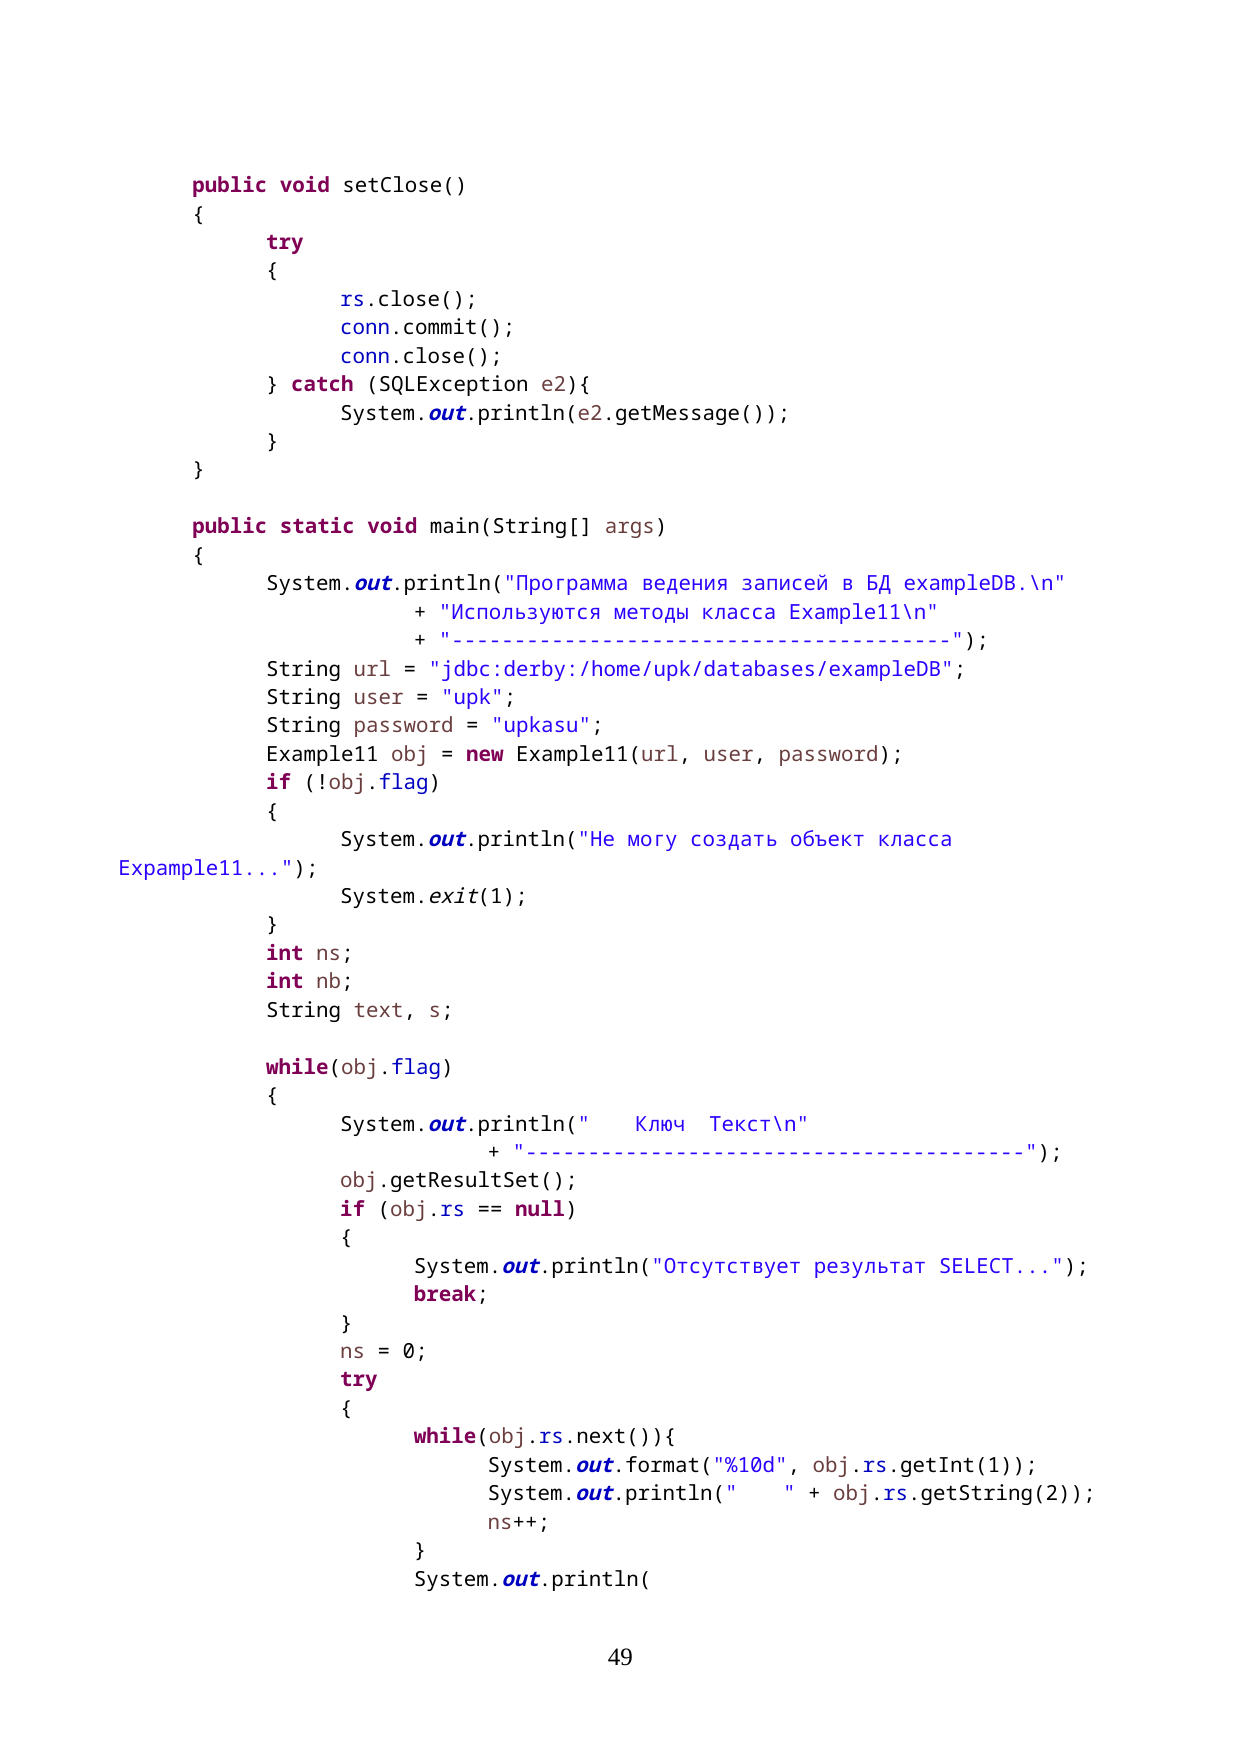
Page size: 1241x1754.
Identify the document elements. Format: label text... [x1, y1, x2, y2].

text try [118, 227, 1122, 256]
text } [118, 909, 1122, 938]
text int ns; [118, 938, 1122, 966]
text String password = "upkasu"; [118, 711, 1122, 739]
text System.exit(1); [118, 881, 1122, 909]
text break; [118, 1279, 1122, 1308]
text { [118, 540, 1122, 568]
text if (!obj.flag) [118, 767, 1122, 796]
text System.out.println(" Ключ Текст\n" [118, 1109, 1122, 1137]
text public static void main(String[] args) [118, 511, 1122, 540]
text while(obj.flag) [118, 1052, 1122, 1080]
text { [118, 1080, 1122, 1109]
text { [118, 199, 1122, 227]
text System.out.println("Не могу создать объект класса Expample11..."); [118, 824, 1122, 881]
text obj.getResultSet(); [118, 1166, 1122, 1194]
text ns++; [118, 1507, 1122, 1535]
text + "----------------------------------------"); [118, 625, 1122, 654]
text } [118, 454, 1122, 483]
text System.out.println( [118, 1564, 1122, 1592]
text + "----------------------------------------"); [118, 1137, 1122, 1166]
text while(obj.rs.next()){ [118, 1421, 1122, 1450]
text String url = "jdbc:derby:/home/upk/databases/exampleDB"; [118, 654, 1122, 682]
text int nb; [118, 966, 1122, 995]
text Example11 obj = new Example11(url, user, password); [118, 739, 1122, 767]
text { [118, 796, 1122, 824]
text conn.commit(); [118, 312, 1122, 341]
text conn.close(); [118, 341, 1122, 369]
text public void setClose() [118, 170, 1122, 199]
text { [118, 1222, 1122, 1251]
text } catch (SQLException e2){ [118, 369, 1122, 398]
text { [118, 1393, 1122, 1421]
text ns = 0; [118, 1336, 1122, 1364]
text String text, s; [118, 995, 1122, 1023]
text } [118, 1308, 1122, 1336]
text System.out.println("Программа ведения записей в БД exampleDB.\n" [118, 568, 1122, 597]
text { [118, 256, 1122, 284]
text } [118, 1535, 1122, 1564]
text rs.close(); [118, 284, 1122, 312]
text String user = "upk"; [118, 682, 1122, 711]
text try [118, 1364, 1122, 1393]
text System.out.format("%10d", obj.rs.getInt(1)); [118, 1450, 1122, 1478]
text } [118, 426, 1122, 454]
text System.out.println(" " + obj.rs.getString(2)); [118, 1478, 1122, 1507]
text System.out.println("Отсутствует результат SELECT..."); [118, 1251, 1122, 1279]
text System.out.println(e2.getMessage()); [118, 398, 1122, 426]
text + "Используются методы класса Example11\n" [118, 597, 1122, 625]
text if (obj.rs == null) [118, 1194, 1122, 1222]
